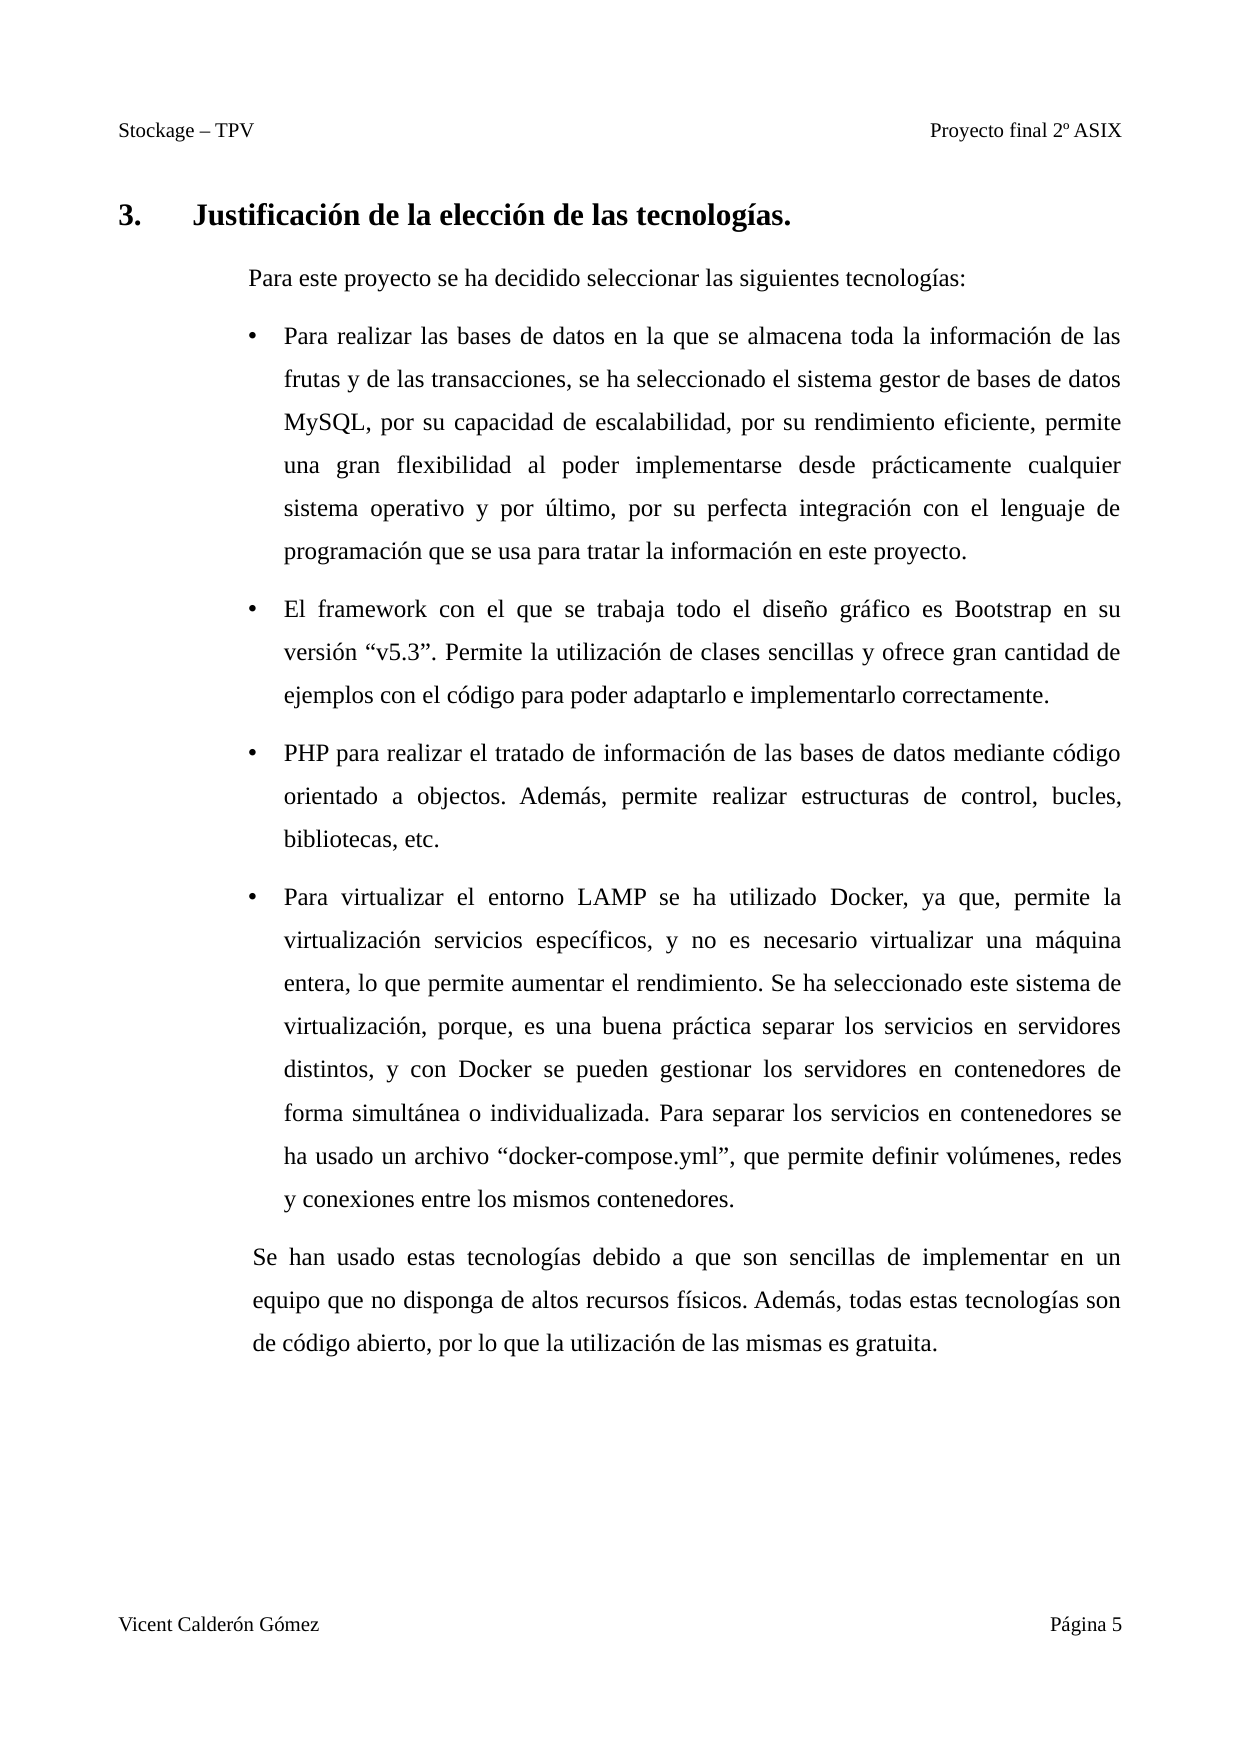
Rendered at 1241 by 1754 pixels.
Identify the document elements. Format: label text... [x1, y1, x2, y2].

subtitle Justificación de la elección de las tecnologías. [118, 197, 1122, 233]
list El framework con el que se trabaja todo el diseño gráfico es Bootstrap en su versión “v5.3”. Permite la utilización de clases sencillas y ofrece gran cantidad de ejemplos con el código para poder adaptarlo e implementarlo correctamente. [248, 594, 1122, 709]
list PHP para realizar el tratado de información de las bases de datos mediante código orientado a objectos. Además, permite realizar estructuras de control, bucles, bibliotecas, etc. [248, 738, 1122, 853]
text Para este proyecto se ha decidido seleccionar las siguientes tecnologías: [177, 263, 1122, 292]
list Para virtualizar el entorno LAMP se ha utilizado Docker, ya que, permite la virtualización servicios específicos, y no es necesario virtualizar una máquina entera, lo que permite aumentar el rendimiento. Se ha seleccionado este sistema de virtualización, porque, es una buena práctica separar los servicios en servidores distintos, y con Docker se pueden gestionar los servidores en contenedores de forma simultánea o individualizada. Para separar los servicios en contenedores se ha usado un archivo “docker-compose.yml”, que permite definir volúmenes, redes y conexiones entre los mismos contenedores. [248, 882, 1122, 1213]
list Para realizar las bases de datos en la que se almacena toda la información de las frutas y de las transacciones, se ha seleccionado el sistema gestor de bases de datos MySQL, por su capacidad de escalabilidad, por su rendimiento eficiente, permite una gran flexibilidad al poder implementarse desde prácticamente cualquier sistema operativo y por último, por su perfecta integración con el lenguaje de programación que se usa para tratar la información en este proyecto. [248, 321, 1122, 565]
list Se han usado estas tecnologías debido a que son sencillas de implementar en un equipo que no disponga de altos recursos físicos. Además, todas estas tecnologías son de código abierto, por lo que la utilización de las mismas es gratuita. [215, 1242, 1122, 1357]
